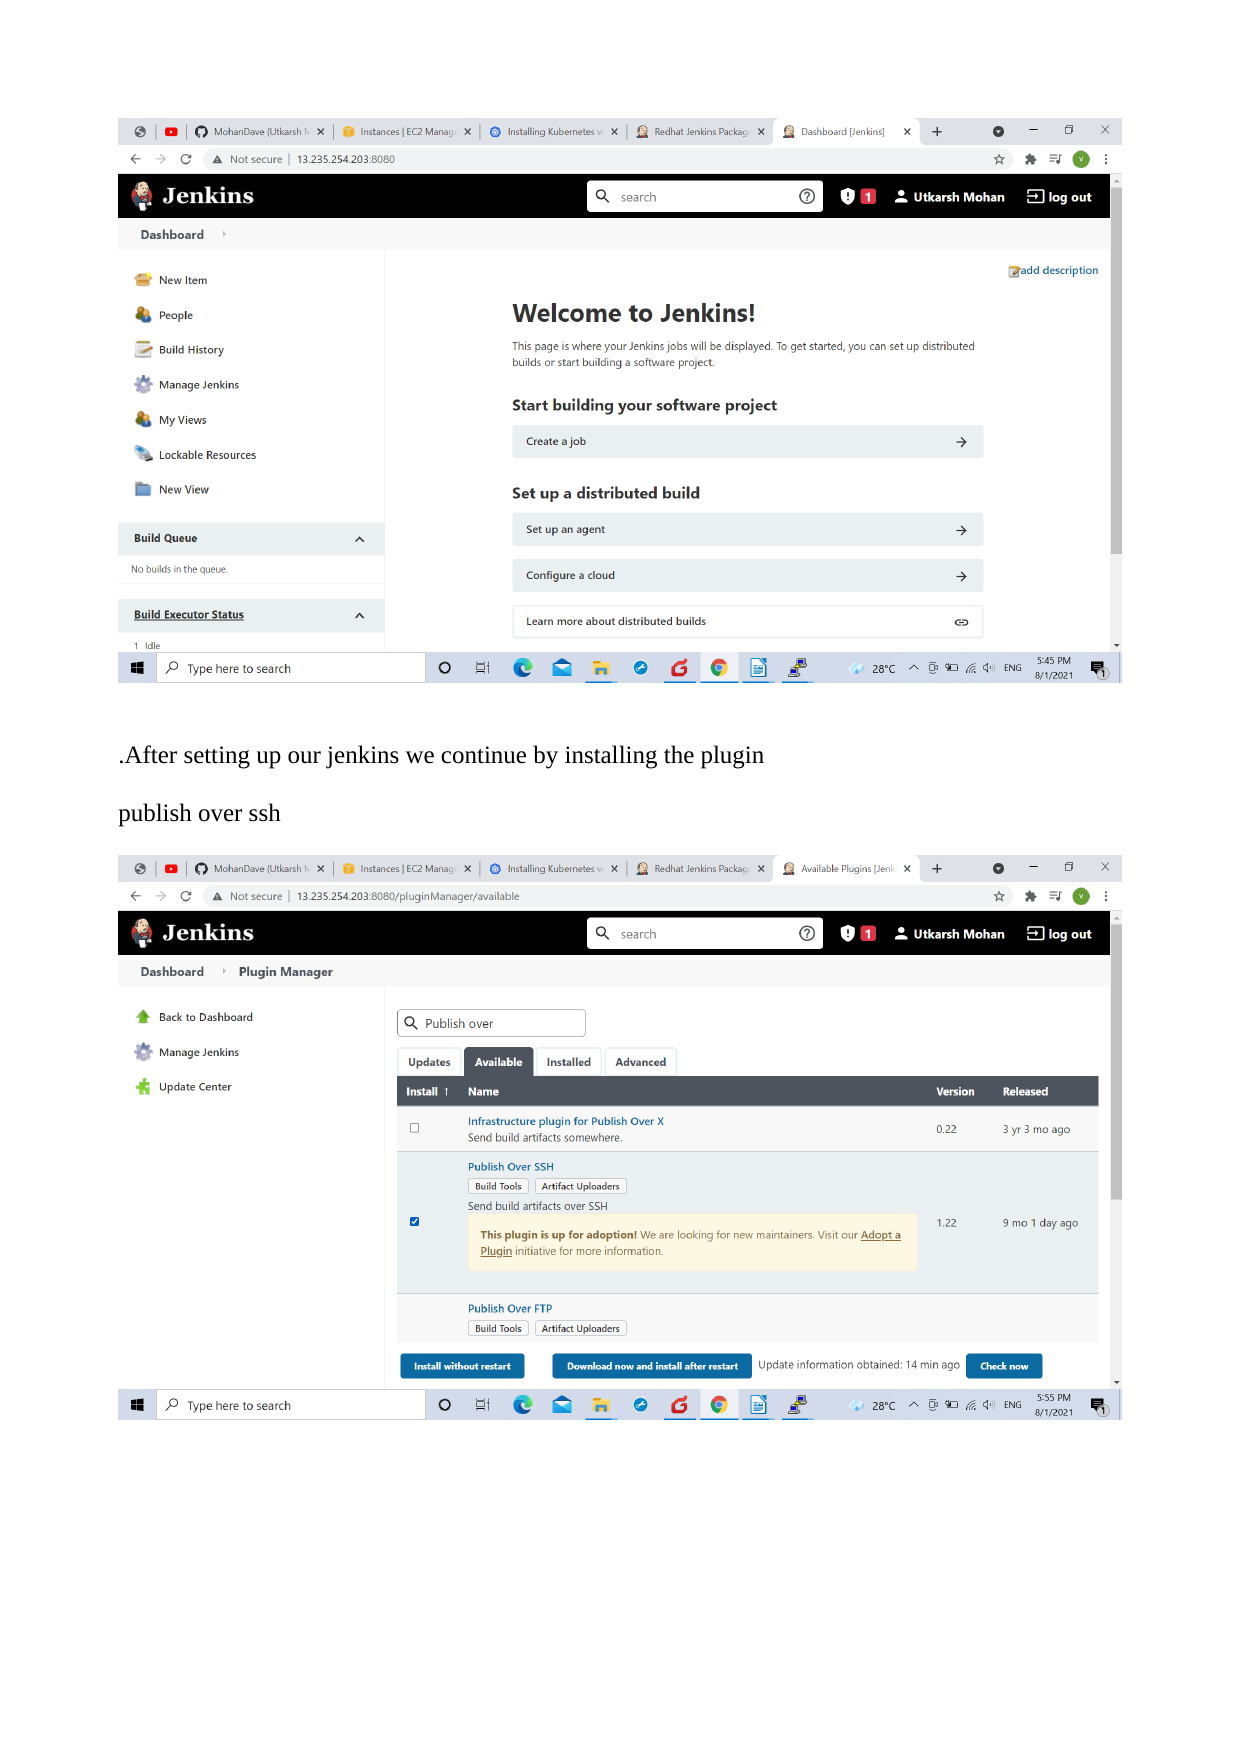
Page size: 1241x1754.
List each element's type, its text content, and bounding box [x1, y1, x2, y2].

text publish over ssh [118, 798, 1122, 827]
text .After setting up our jenkins we continue by installing the plugin [118, 740, 1122, 769]
picture [118, 118, 1123, 683]
picture [118, 855, 1123, 1420]
